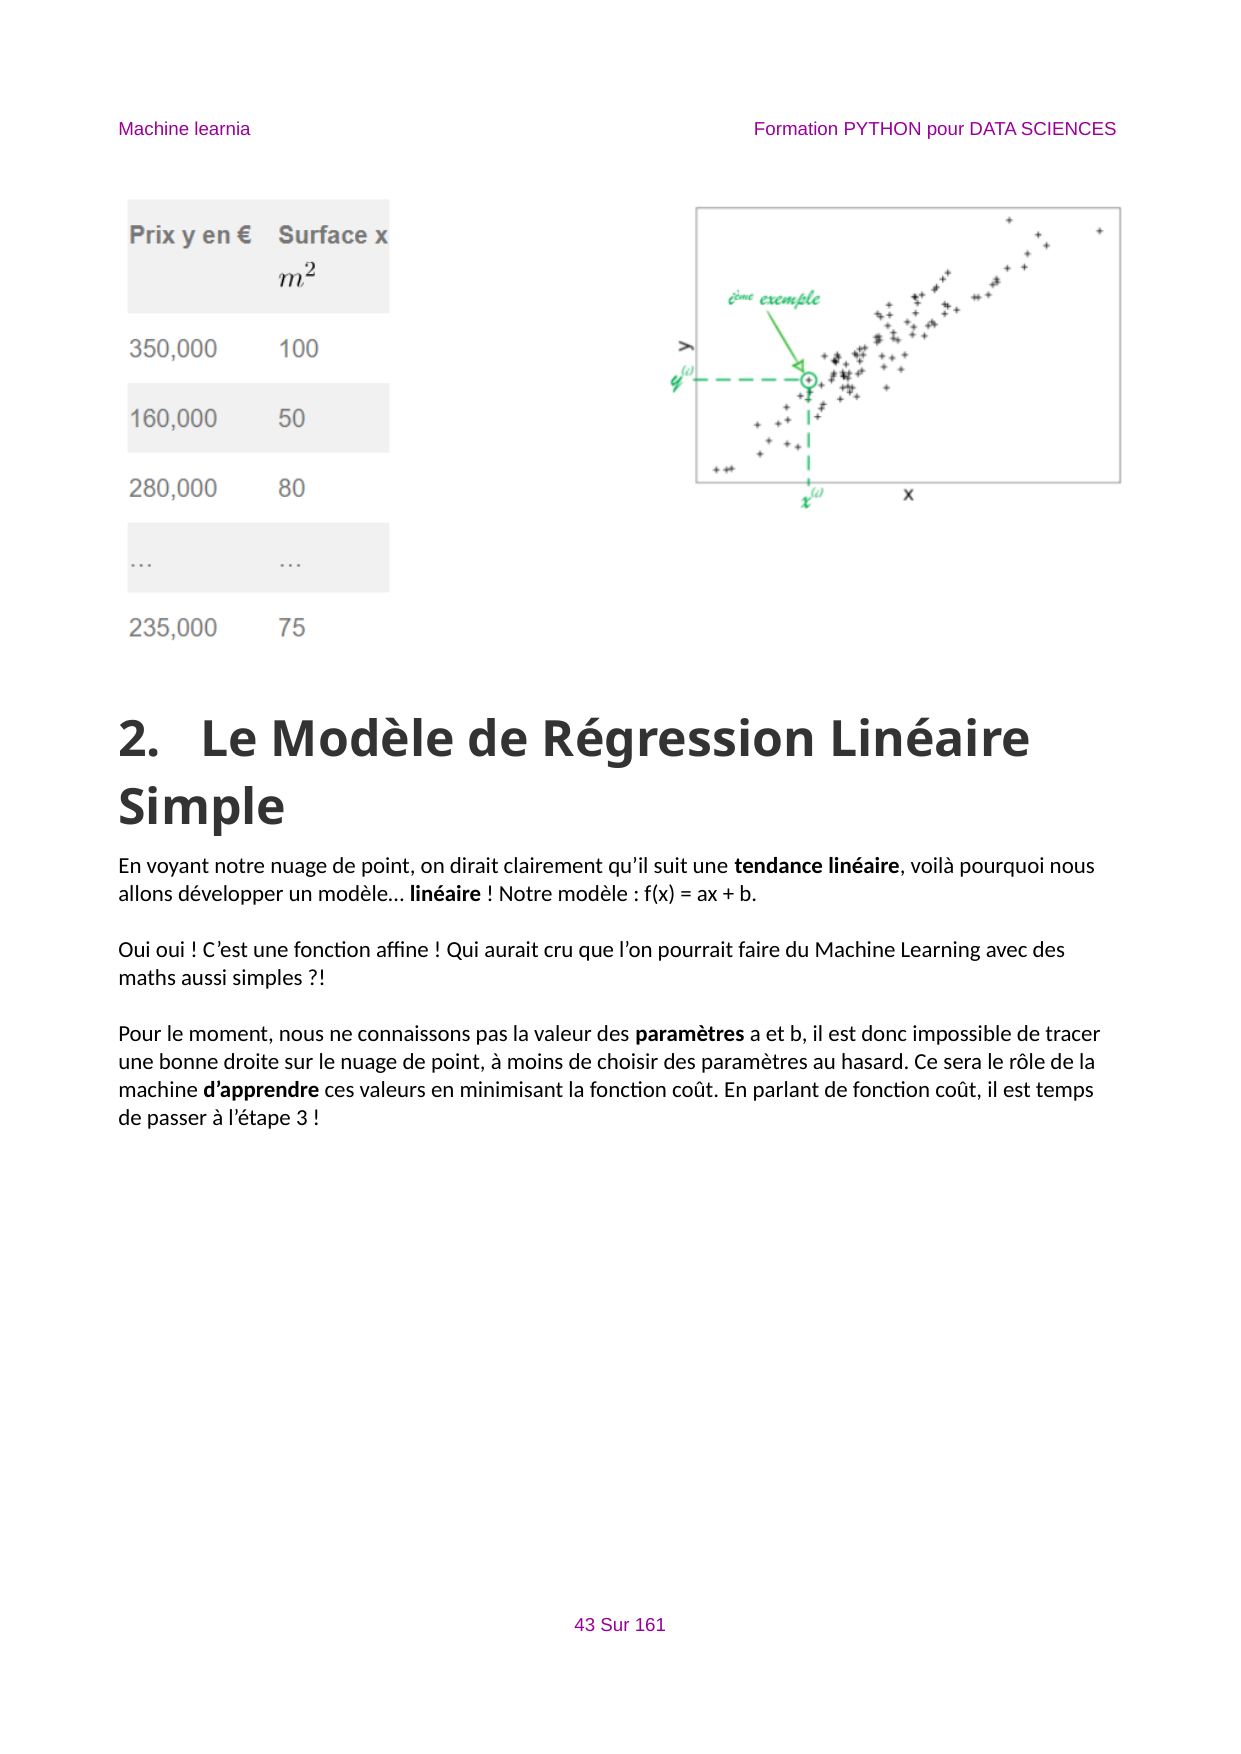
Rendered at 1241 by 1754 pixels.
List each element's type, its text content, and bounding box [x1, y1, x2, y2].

text Oui oui ! C’est une fonction affine ! Qui aurait cru que l’on pourrait faire du Machine Learning avec des maths aussi simples ?! [118, 935, 1122, 991]
text Pour le moment, nous ne connaissons pas la valeur des paramètres a et b, il est donc impossible de tracer une bonne droite sur le nuage de point, à moins de choisir des paramètres au hasard. Ce sera le rôle de la machine d’apprendre ces valeurs en minimisant la fonction coût. En parlant de fonction coût, il est temps de passer à l’étape 3 ! [118, 1019, 1122, 1132]
subtitle 2. Le Modèle de Régression Linéaire Simple [118, 703, 1122, 839]
text En voyant notre nuage de point, on dirait clairement qu’il suit une tendance linéaire, voilà pourquoi nous allons développer un modèle… linéaire ! Notre modèle : f(x) = ax + b. [118, 851, 1122, 907]
picture [118, 169, 1122, 650]
